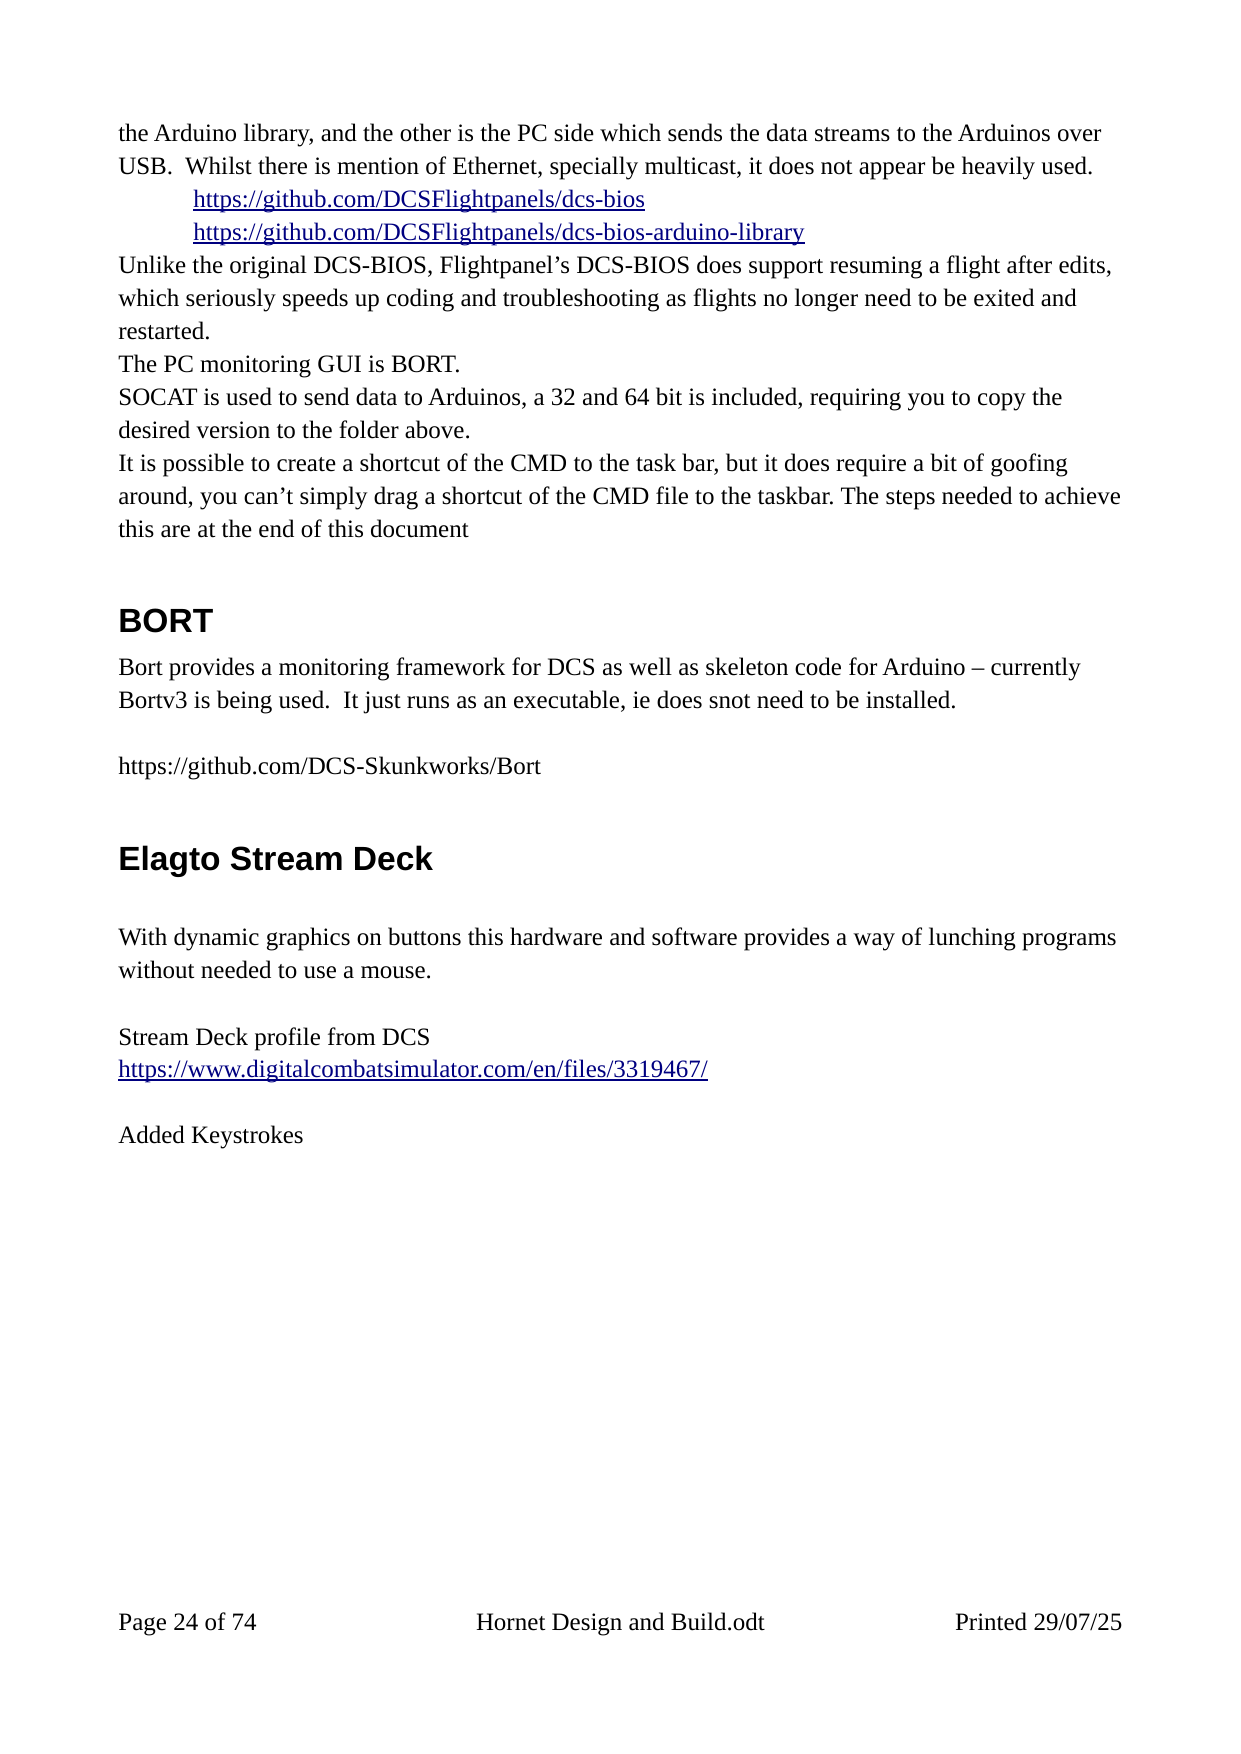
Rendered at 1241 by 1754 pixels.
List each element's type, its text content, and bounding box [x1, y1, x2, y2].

text Bort provides a monitoring framework for DCS as well as skeleton code for Arduino – currently Bortv3 is being used. It just runs as an executable, ie does snot need to be installed. [118, 652, 1122, 714]
text https://github.com/DCSFlightpanels/dcs-bios [118, 184, 1122, 213]
text Unlike the original DCS-BIOS, Flightpanel’s DCS-BIOS does support resuming a flight after edits, which seriously speeds up coding and troubleshooting as flights no longer need to be exited and restarted. [118, 250, 1122, 345]
text The PC monitoring GUI is BORT. [118, 349, 1122, 378]
text the Arduino library, and the other is the PC side which sends the data streams to the Arduinos over USB. Whilst there is mention of Ethernet, specially multicast, it does not appear be heavily used. [118, 118, 1122, 180]
text https://github.com/DCSFlightpanels/dcs-bios-arduino-library [118, 217, 1122, 246]
subtitle BORT [118, 601, 1122, 640]
subtitle Elagto Stream Deck [118, 838, 1122, 877]
text With dynamic graphics on buttons this hardware and software provides a way of lunching programs without needed to use a mouse. [118, 922, 1122, 984]
text Stream Deck profile from DCS [118, 1022, 1122, 1050]
text https://www.digitalcombatsimulator.com/en/files/3319467/ [118, 1054, 1122, 1083]
text SOCAT is used to send data to Arduinos, a 32 and 64 bit is included, requiring you to copy the desired version to the folder above. [118, 382, 1122, 444]
text Added Keystrokes [118, 1121, 1122, 1149]
text It is possible to create a shortcut of the CMD to the task bar, but it does require a bit of goofing around, you can’t simply drag a shortcut of the CMD file to the taskbar. The steps needed to achieve this are at the end of this document [118, 448, 1122, 543]
text https://github.com/DCS-Skunkworks/Bort [118, 751, 1122, 780]
